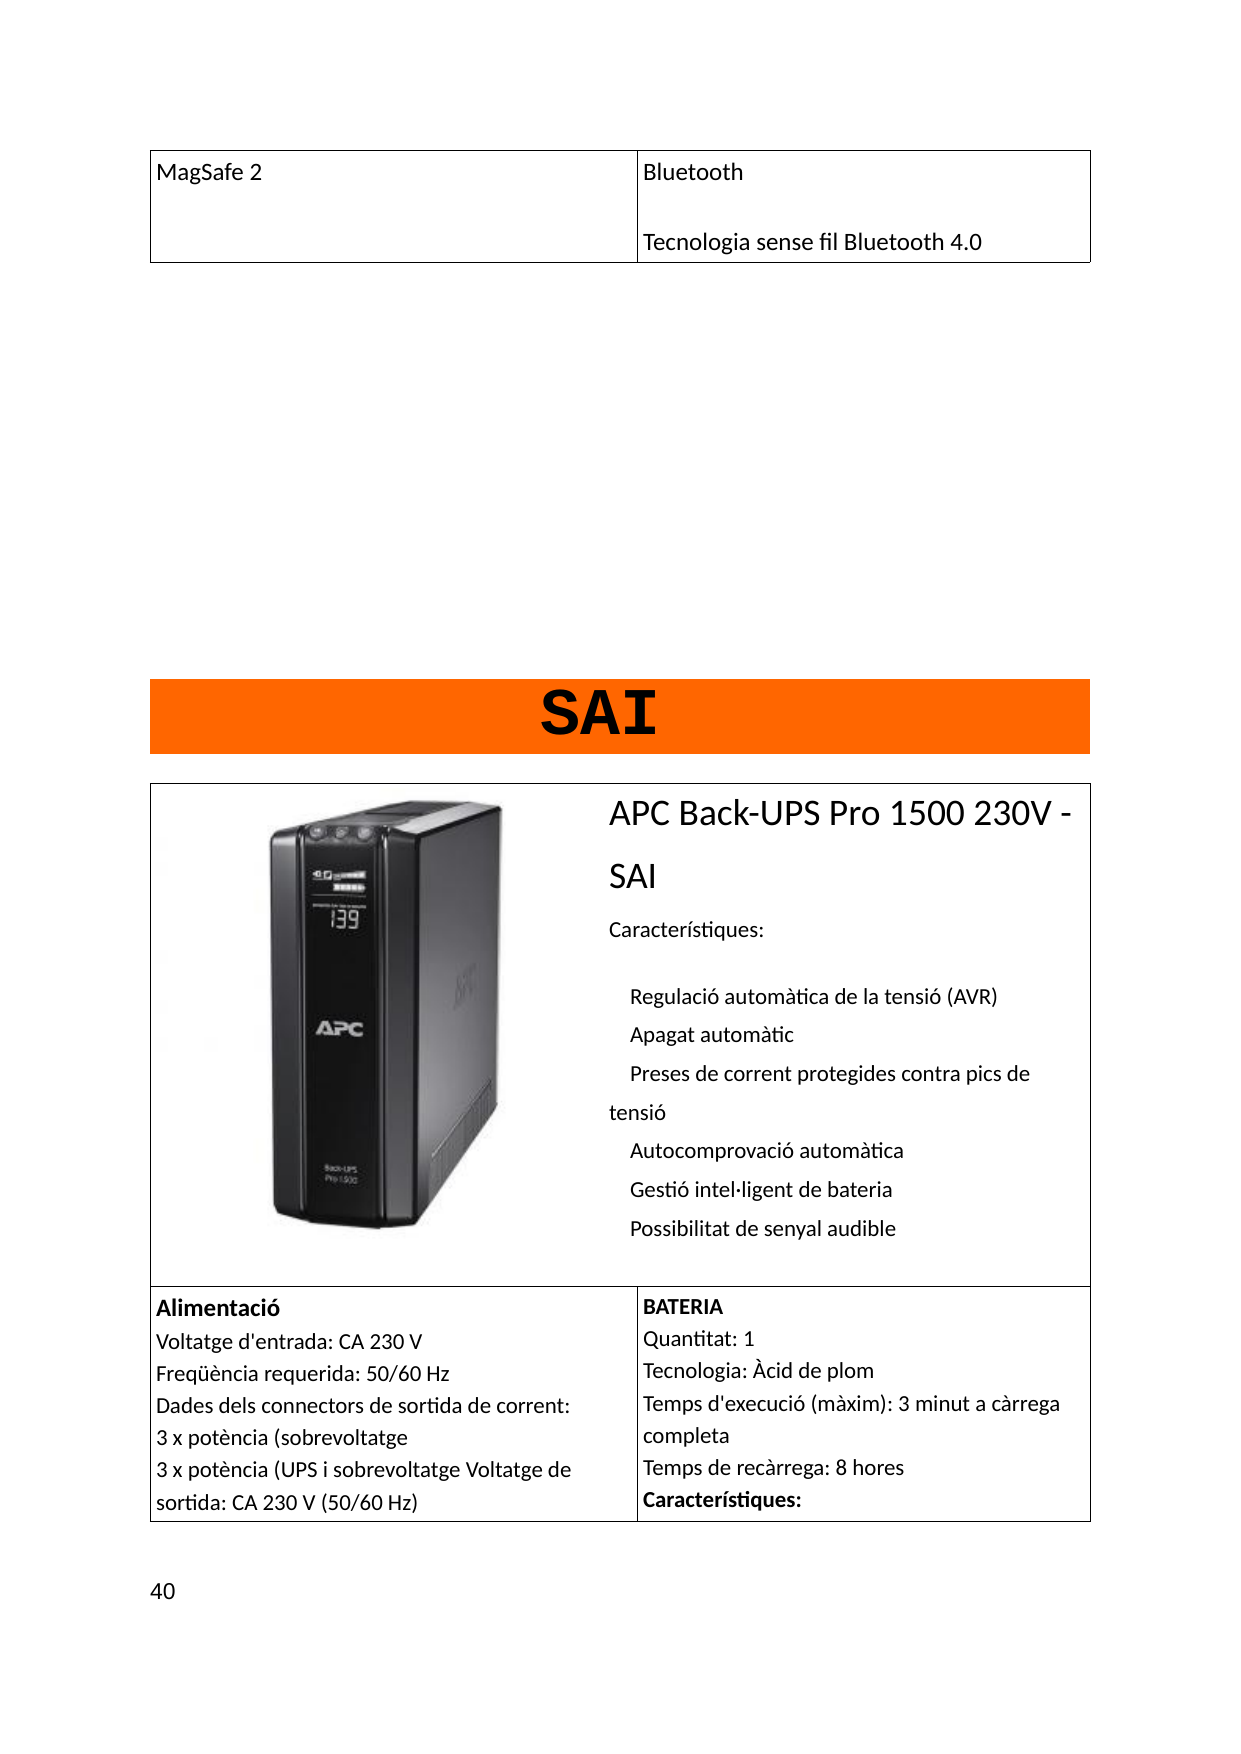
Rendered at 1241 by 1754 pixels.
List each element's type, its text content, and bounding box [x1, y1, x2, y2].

picture [155, 788, 609, 1242]
table_cell BATERIA Quantitat: 1 Tecnologia: Àcid de plom Temps d'execució (màxim): 3 minut a càrrega completa Temps de recàrrega: 8 hores Característiques: [638, 1287, 1090, 1521]
table_cell Alimentació Voltatge d'entrada: CA 230 V Freqüència requerida: 50/60 Hz Dades dels connectors de sortida de corrent: 3 x potència (sobrevoltatge 3 x potència (UPS i sobrevoltatge Voltatge de sortida: CA 230 V (50/60 Hz) [151, 1287, 637, 1521]
table_cell Bluetooth Tecnologia sense fil Bluetooth 4.0 [638, 151, 1090, 262]
table_cell MagSafe 2 [151, 151, 637, 262]
table_header APC Back-UPS Pro 1500 230V - SAI Característiques: Regulació automàtica de la tensió (AVR) Apagat automàtic Preses de corrent protegides contra pics de tensió Autocomprovació automàtica Gestió intel·ligent de bateria Possibilitat de senyal audible [151, 784, 1090, 1286]
text SAI [150, 679, 1090, 754]
